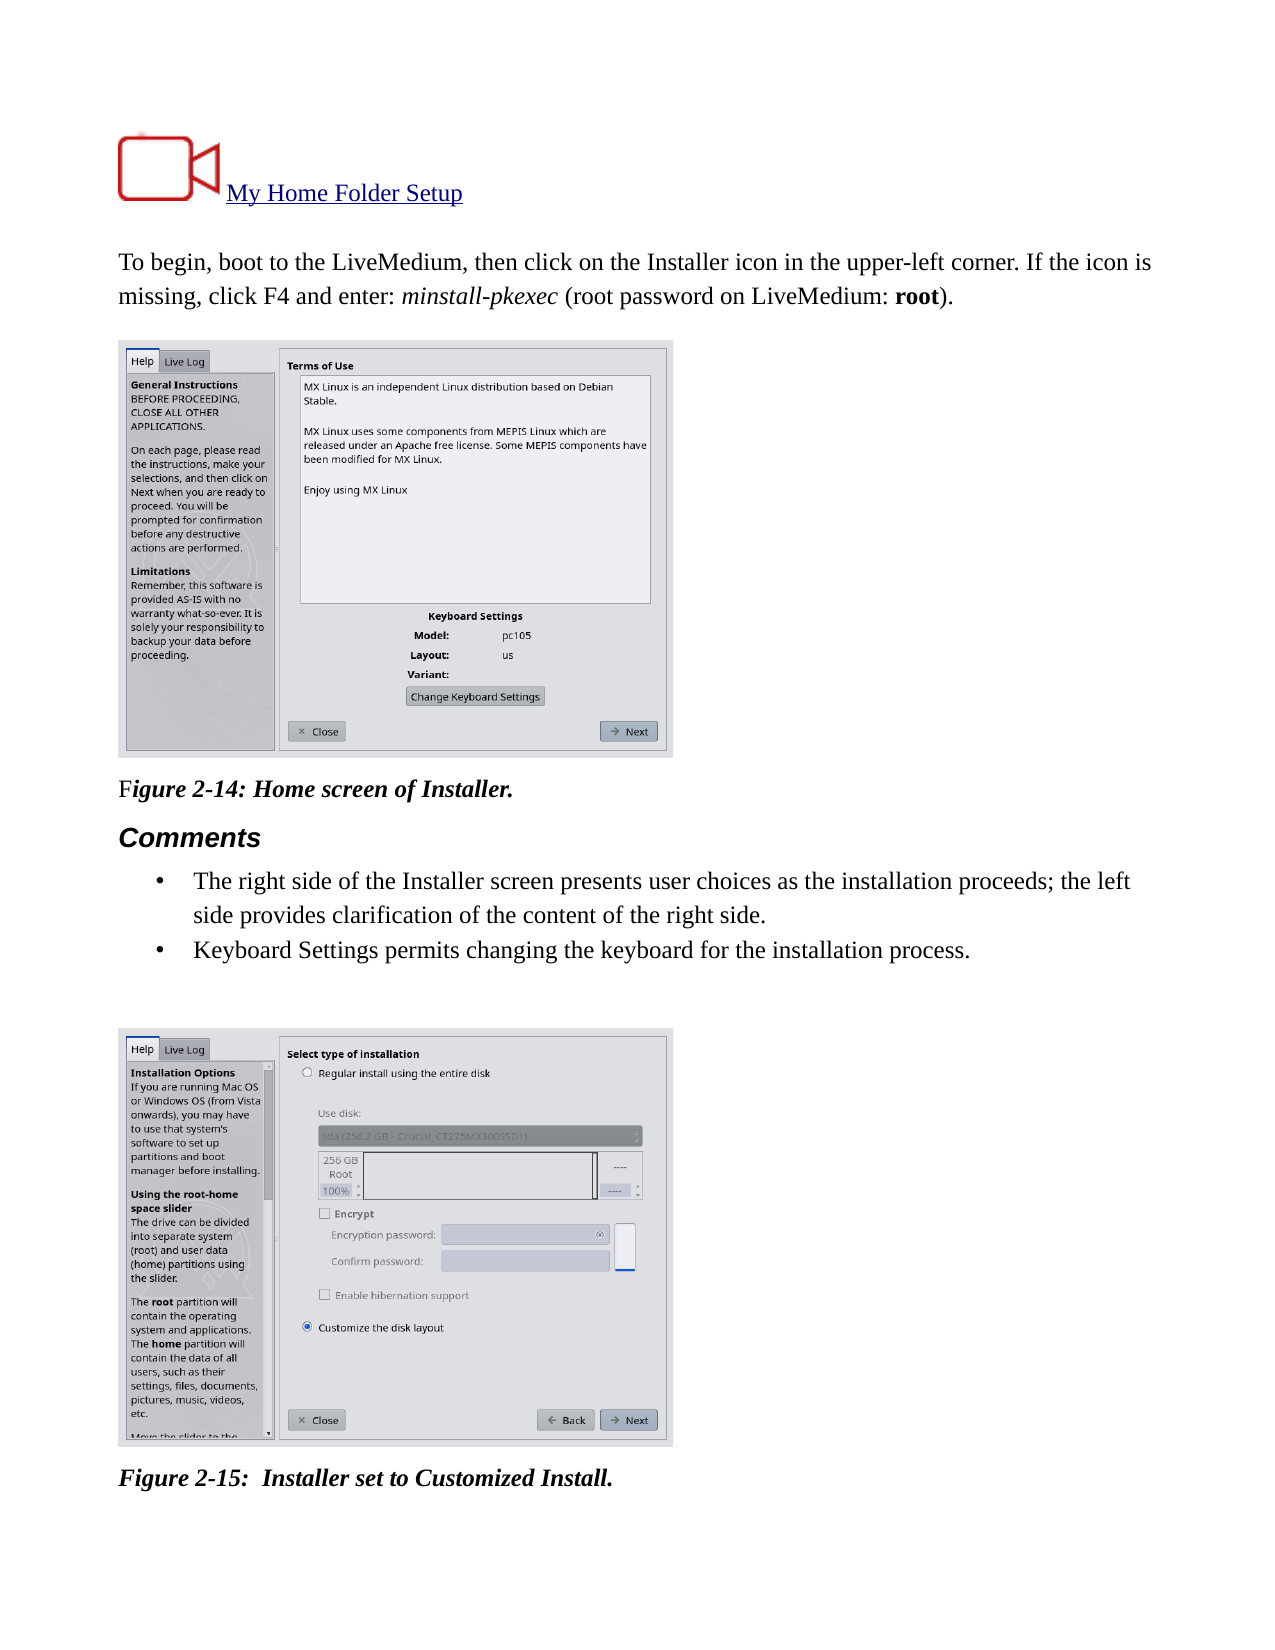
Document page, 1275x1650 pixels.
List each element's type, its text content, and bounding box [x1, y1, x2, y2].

list Keyboard Settings permits changing the keyboard for the installation process. [156, 935, 1157, 963]
list The right side of the Installer screen presents user choices as the installation proceeds; the left side provides clarification of the content of the right side. [156, 866, 1157, 929]
text Figure 2-15: Installer set to Customized Install. [118, 1463, 1157, 1491]
subtitle Comments [118, 821, 1157, 853]
text My Home Folder Setup [118, 118, 1157, 206]
picture [118, 118, 220, 201]
text Figure 2-14: Home screen of Installer. [118, 774, 1157, 803]
picture [118, 1028, 674, 1447]
picture [118, 340, 674, 758]
text To begin, boot to the LiveMedium, then click on the Installer icon in the upper-left corner. If the icon is missing, click F4 and enter: minstall-pkexec (root password on LiveMedium: root). [118, 247, 1157, 310]
